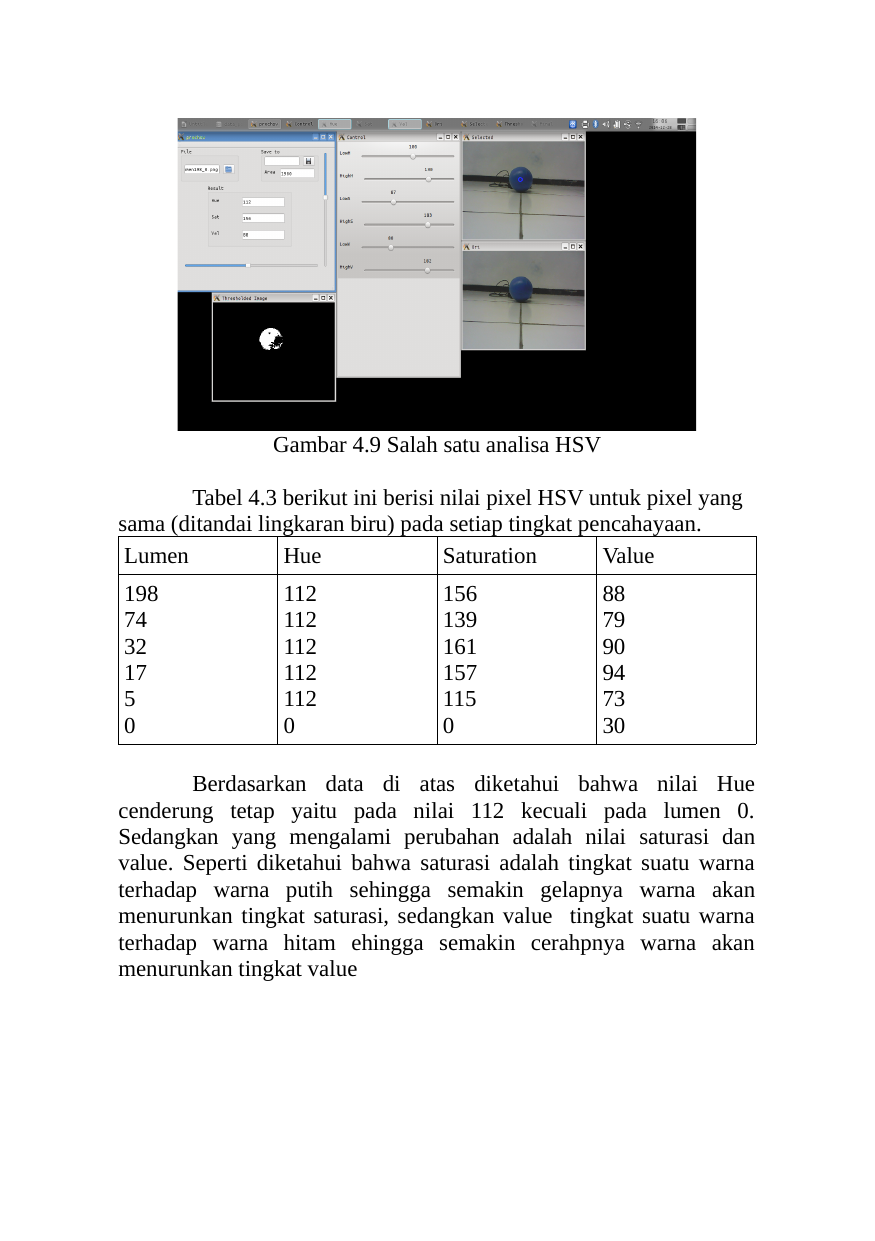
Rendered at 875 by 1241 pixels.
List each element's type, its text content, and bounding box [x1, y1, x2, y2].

table_header Hue [278, 537, 437, 574]
table_cell 88 79 90 94 73 30 [597, 575, 756, 744]
text Gambar 4.9 Salah satu analisa HSV [118, 118, 756, 457]
table_cell 198 74 32 17 5 0 [119, 575, 277, 744]
table_cell 112 112 112 112 112 0 [278, 575, 437, 744]
text Tabel 4.3 berikut ini berisi nilai pixel HSV untuk pixel yang sama (ditandai lingkaran biru) pada setiap tingkat pencahayaan. [118, 484, 756, 536]
table_header Lumen [119, 537, 277, 574]
picture [177, 118, 697, 431]
table_header Saturation [438, 537, 596, 574]
table_header Value [597, 537, 756, 574]
table_cell 156 139 161 157 115 0 [438, 575, 596, 744]
text Berdasarkan data di atas diketahui bahwa nilai Hue cenderung tetap yaitu pada nilai 112 kecuali pada lumen 0. Sedangkan yang mengalami perubahan adalah nilai saturasi dan value. Seperti diketahui bahwa saturasi adalah tingkat suatu warna terhadap warna putih sehingga semakin gelapnya warna akan menurunkan tingkat saturasi, sedangkan value tingkat suatu warna terhadap warna hitam ehingga semakin cerahpnya warna akan menurunkan tingkat value [118, 770, 756, 981]
